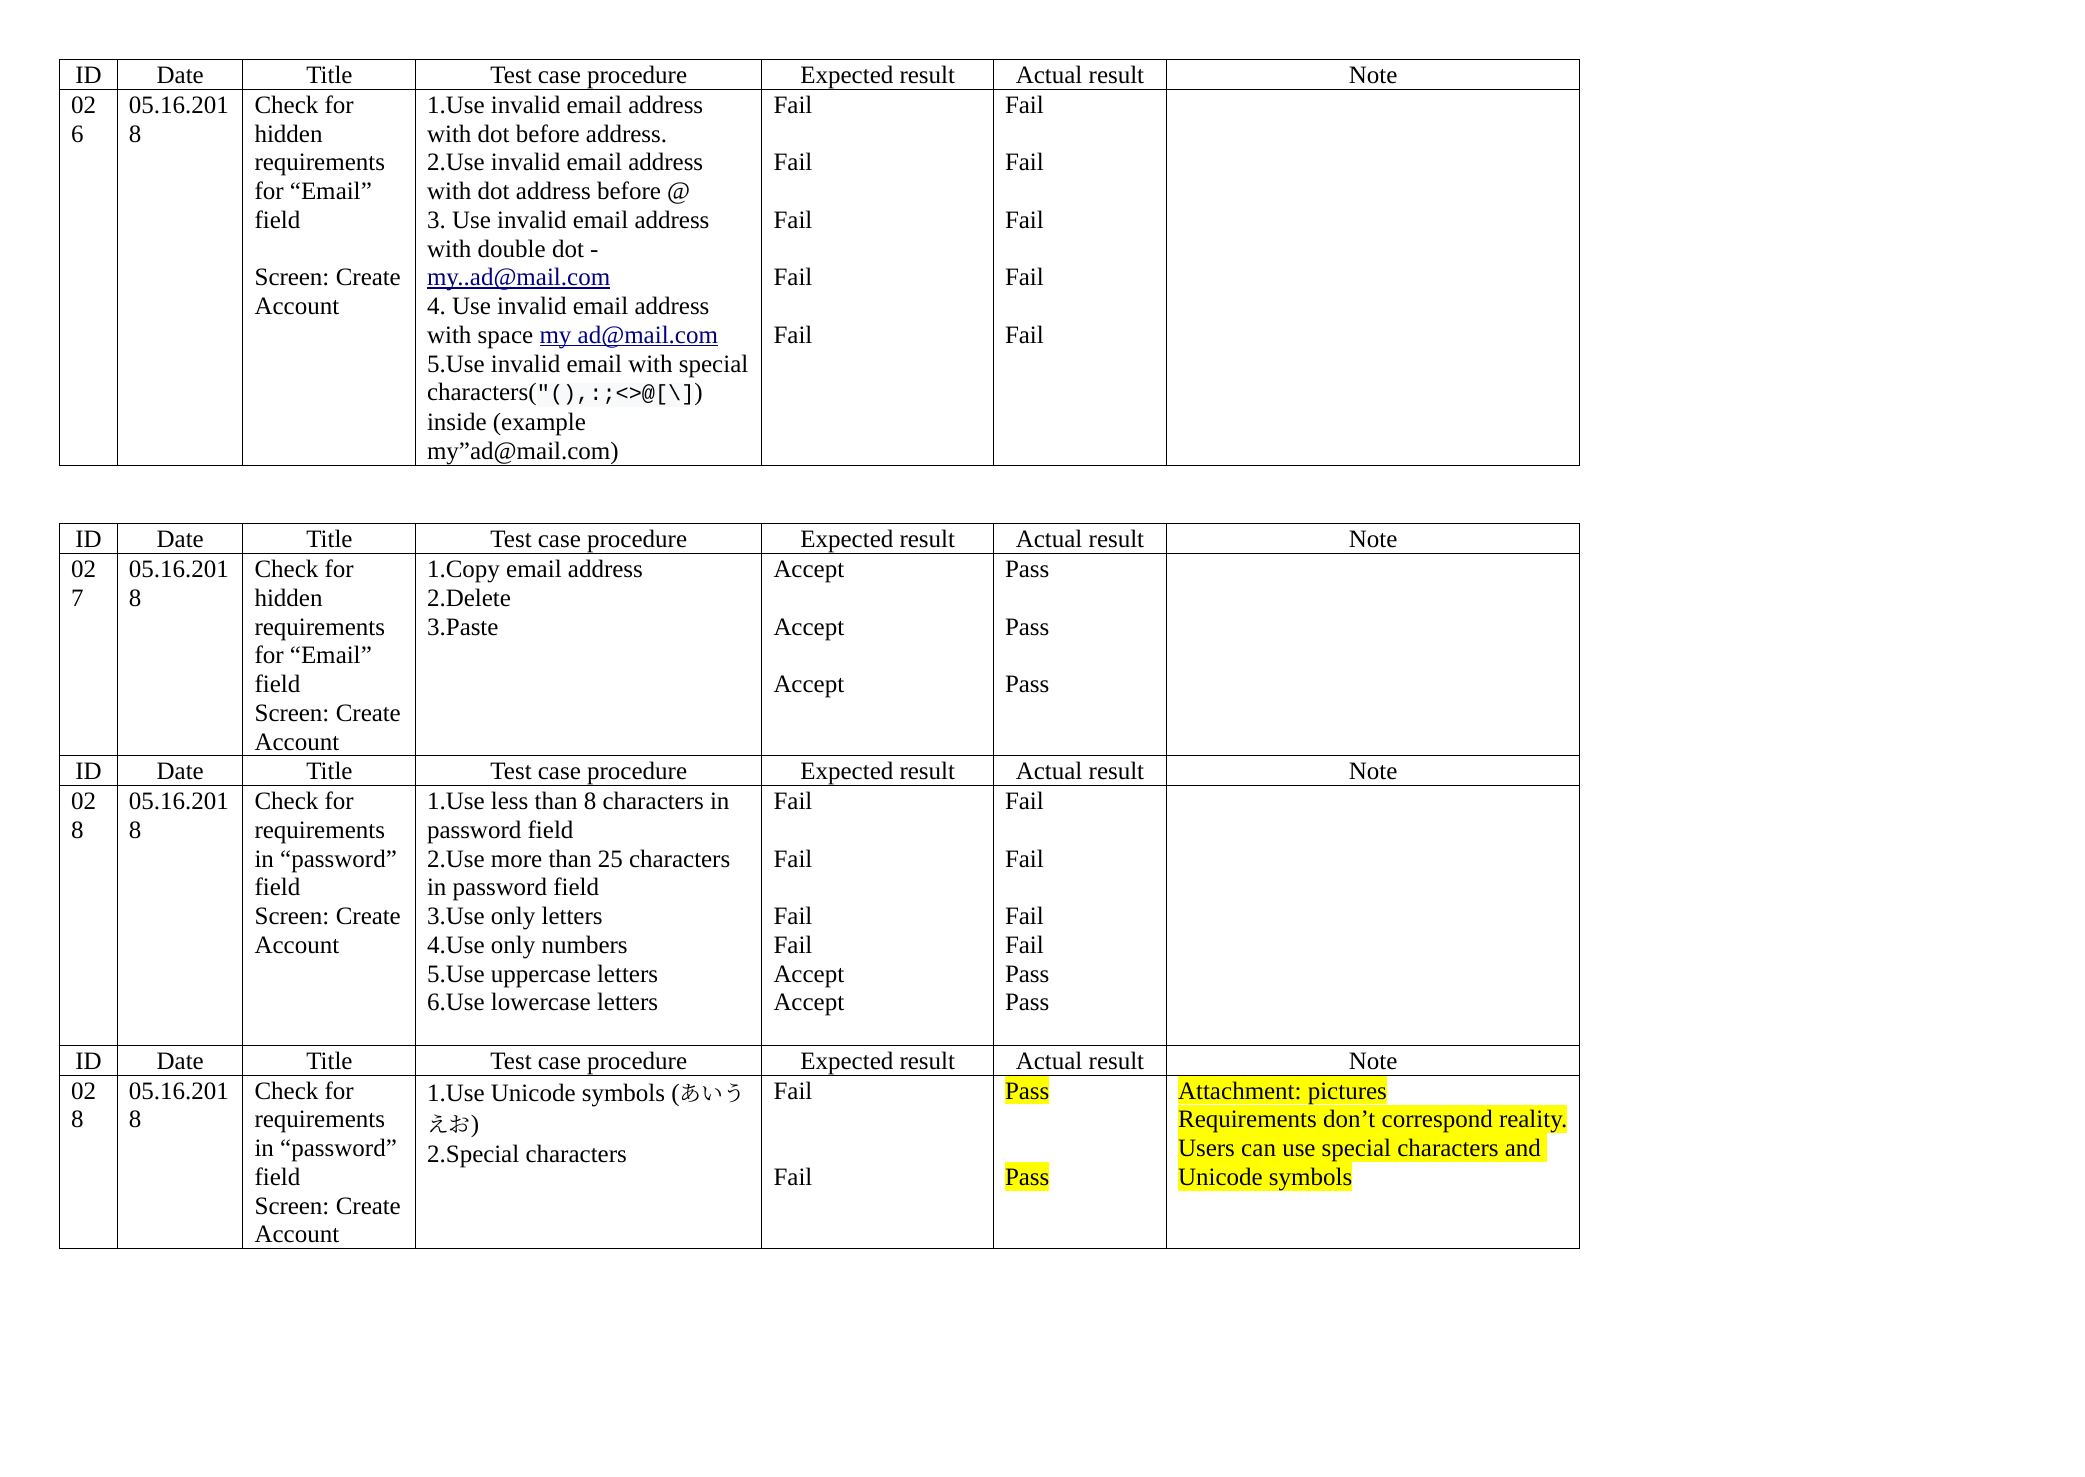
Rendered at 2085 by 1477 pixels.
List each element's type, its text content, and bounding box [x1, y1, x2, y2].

table_cell ID [60, 756, 117, 785]
table_header Expected result [762, 524, 993, 553]
table_cell 027 [60, 554, 117, 755]
table_cell Title [243, 756, 415, 785]
table_header Date [118, 524, 242, 553]
table_cell Date [118, 756, 242, 785]
table_cell Title [243, 1046, 415, 1075]
table_cell Note [1167, 1046, 1579, 1075]
table_cell [1167, 90, 1579, 465]
table_cell 05.16.2018 [118, 90, 242, 465]
table_cell Check for requirements in “password” field Screen: Create Account [243, 786, 415, 1045]
table_header Note [1167, 524, 1579, 553]
table_cell Expected result [762, 756, 993, 785]
table_header Actual result [994, 60, 1166, 89]
table_cell Attachment: pictures Requirements don’t correspond reality. Users can use special characters and Unicode symbols [1167, 1076, 1579, 1248]
table_cell Fail Fail Fail Fail Pass Pass [994, 786, 1166, 1045]
table_cell 1.Copy email address 2.Delete 3.Paste [416, 554, 761, 755]
table_cell Check for requirements in “password” field Screen: Create Account [243, 1076, 415, 1248]
table_cell Test case procedure [416, 1046, 761, 1075]
table_header Date [118, 60, 242, 89]
table_cell Note [1167, 756, 1579, 785]
table_header Test case procedure [416, 524, 761, 553]
table_cell Fail Fail [762, 1076, 993, 1248]
table_cell 1.Use less than 8 characters in password field 2.Use more than 25 characters in password field 3.Use only letters 4.Use only numbers 5.Use uppercase letters 6.Use lowercase letters [416, 786, 761, 1045]
table_cell Check for hidden requirements for “Email” field Screen: Create Account [243, 554, 415, 755]
table_cell Actual result [994, 1046, 1166, 1075]
table_cell 026 [60, 90, 117, 465]
table_cell 05.16.2018 [118, 554, 242, 755]
table_cell Date [118, 1046, 242, 1075]
table_cell Pass Pass [994, 1076, 1166, 1248]
table_header ID [60, 524, 117, 553]
table_cell Fail Fail Fail Fail Fail [994, 90, 1166, 465]
table_cell [1167, 786, 1579, 1045]
table_header Actual result [994, 524, 1166, 553]
table_cell Accept Accept Accept [762, 554, 993, 755]
table_cell 028 [60, 786, 117, 1045]
table_cell [1167, 554, 1579, 755]
table_header Note [1167, 60, 1579, 89]
table_cell Pass Pass Pass [994, 554, 1166, 755]
table_header ID [60, 60, 117, 89]
table_cell 05.16.2018 [118, 786, 242, 1045]
table_cell Check for hidden requirements for “Email” field Screen: Create Account [243, 90, 415, 465]
table_cell Fail Fail Fail Fail Fail [762, 90, 993, 465]
table_cell 1.Use invalid email address with dot before address. 2.Use invalid email address with dot address before @ 3. Use invalid email address with double dot - my..ad@mail.com 4. Use invalid email address with space my ad@mail.com 5.Use invalid email with special characters("(),:;<>@[\]) inside (example my”ad@mail.com) [416, 90, 761, 465]
table_header Title [243, 524, 415, 553]
table_cell Fail Fail Fail Fail Accept Accept [762, 786, 993, 1045]
table_cell Actual result [994, 756, 1166, 785]
table_cell 1.Use Unicode symbols (あいうえお) 2.Special characters [416, 1076, 761, 1248]
table_header Test case procedure [416, 60, 761, 89]
table_header Expected result [762, 60, 993, 89]
table_cell 028 [60, 1076, 117, 1248]
table_cell Expected result [762, 1046, 993, 1075]
table_cell ID [60, 1046, 117, 1075]
table_cell 05.16.2018 [118, 1076, 242, 1248]
table_cell Test case procedure [416, 756, 761, 785]
table_header Title [243, 60, 415, 89]
